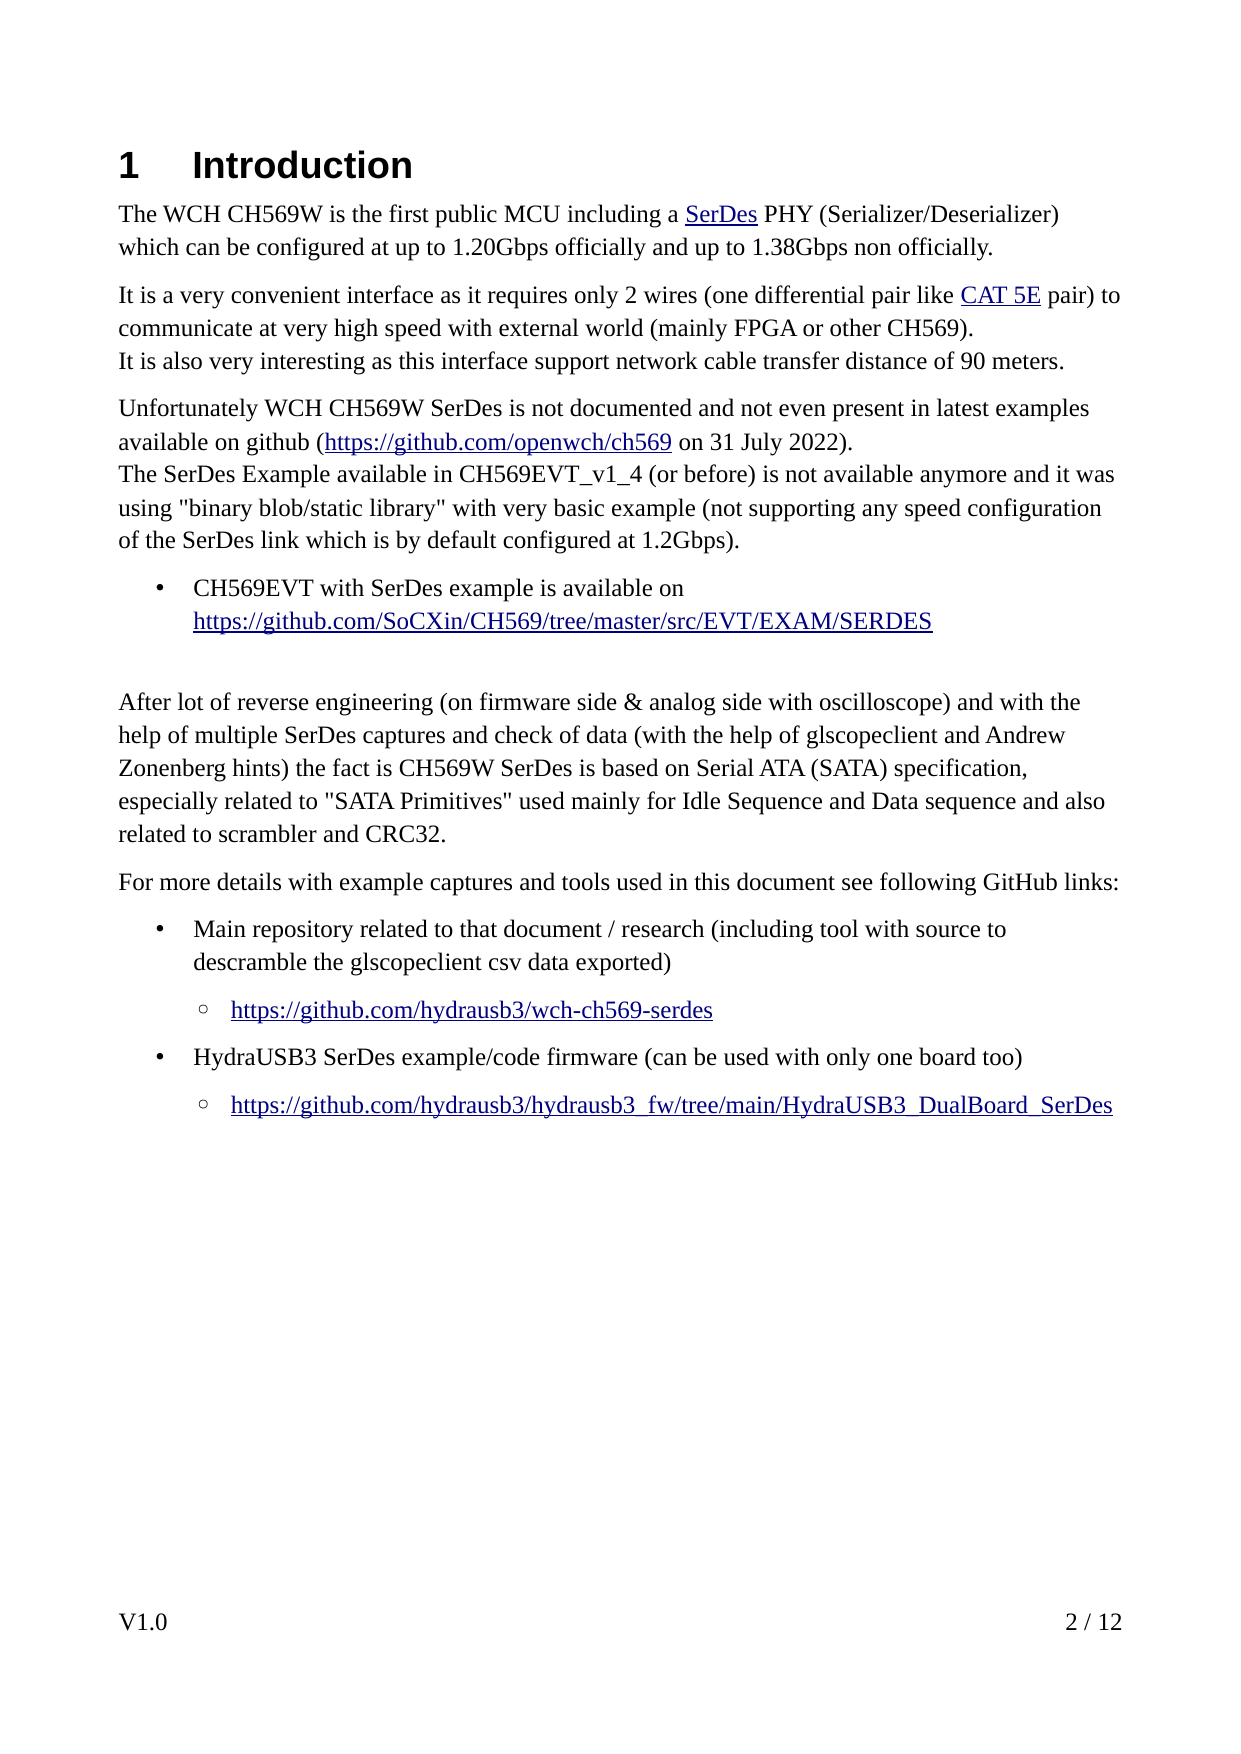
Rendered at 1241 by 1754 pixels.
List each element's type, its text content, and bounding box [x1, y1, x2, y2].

subtitle Introduction [118, 143, 1122, 187]
text Unfortunately WCH CH569W SerDes is not documented and not even present in latest examples available on github (https://github.com/openwch/ch569 on 31 July 2022). The SerDes Example available in CH569EVT_v1_4 (or before) is not available anymore and it was using "binary blob/static library" with very basic example (not supporting any speed configuration of the SerDes link which is by default configured at 1.2Gbps). [118, 393, 1122, 554]
list https://github.com/hydrausb3/wch-ch569-serdes [193, 995, 1122, 1023]
list Main repository related to that document / research (including tool with source to descramble the glscopeclient csv data exported) [156, 914, 1122, 976]
text The WCH CH569W is the first public MCU including a SerDes PHY (Serializer/Deserializer) which can be configured at up to 1.20Gbps officially and up to 1.38Gbps non officially. [118, 199, 1122, 261]
list HydraUSB3 SerDes example/code firmware (can be used with only one board too) [156, 1042, 1122, 1071]
list https://github.com/hydrausb3/hydrausb3_fw/tree/main/HydraUSB3_DualBoard_SerDes [193, 1090, 1122, 1119]
text It is a very convenient interface as it requires only 2 wires (one differential pair like CAT 5E pair) to communicate at very high speed with external world (mainly FPGA or other CH569). It is also very interesting as this interface support network cable transfer distance of 90 meters. [118, 280, 1122, 375]
text For more details with example captures and tools used in this document see following GitHub links: [118, 867, 1122, 895]
list CH569EVT with SerDes example is available on https://github.com/SoCXin/CH569/tree/master/src/EVT/EXAM/SERDES [156, 573, 1122, 635]
text After lot of reverse engineering (on firmware side & analog side with oscilloscope) and with the help of multiple SerDes captures and check of data (with the help of glscopeclient and Andrew Zonenberg hints) the fact is CH569W SerDes is based on Serial ATA (SATA) specification, especially related to "SATA Primitives" used mainly for Idle Sequence and Data sequence and also related to scrambler and CRC32. [118, 654, 1122, 848]
